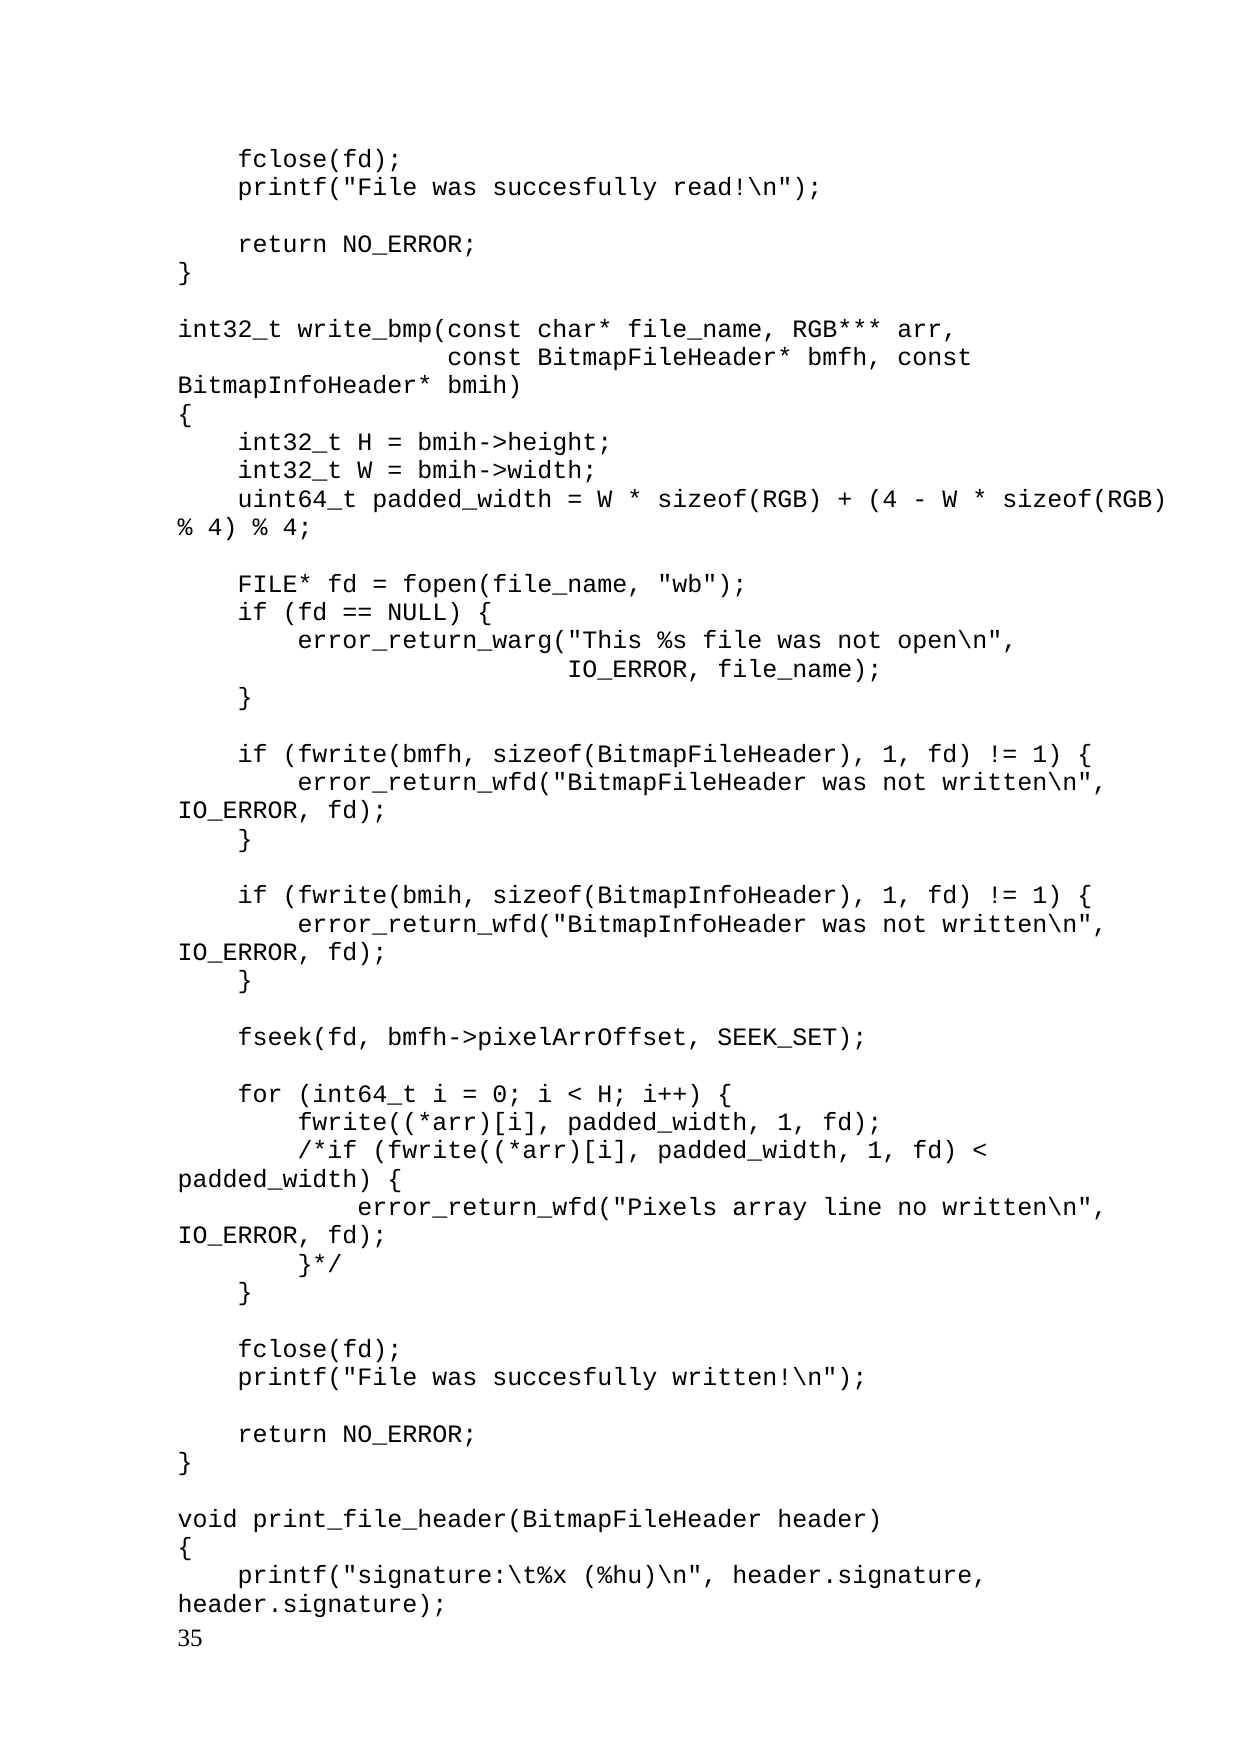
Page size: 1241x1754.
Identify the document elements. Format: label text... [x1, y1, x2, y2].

text } [177, 260, 1181, 288]
text }*/ [177, 1251, 1181, 1280]
text } [177, 1280, 1181, 1308]
text error_return_wfd("Pixels array line no written\n", IO_ERROR, fd); [177, 1195, 1181, 1251]
text int32_t W = bmih->width; [177, 458, 1181, 486]
text } [177, 1450, 1181, 1478]
text uint64_t padded_width = W * sizeof(RGB) + (4 - W * sizeof(RGB) % 4) % 4; [177, 486, 1181, 543]
text fwrite((*arr)[i], padded_width, 1, fd); [177, 1110, 1181, 1138]
text fclose(fd); [177, 146, 1181, 175]
text /*if (fwrite((*arr)[i], padded_width, 1, fd) < padded_width) { [177, 1138, 1181, 1195]
text } [177, 685, 1181, 713]
text printf("File was succesfully read!\n"); [177, 175, 1181, 203]
text { [177, 401, 1181, 430]
text if (fwrite(bmih, sizeof(BitmapInfoHeader), 1, fd) != 1) { [177, 883, 1181, 911]
text IO_ERROR, file_name); [177, 656, 1181, 685]
text for (int64_t i = 0; i < H; i++) { [177, 1081, 1181, 1110]
text const BitmapFileHeader* bmfh, const BitmapInfoHeader* bmih) [177, 345, 1181, 401]
text void print_file_header(BitmapFileHeader header) [177, 1506, 1181, 1535]
text int32_t H = bmih->height; [177, 430, 1181, 458]
text } [177, 826, 1181, 855]
text error_return_wfd("BitmapFileHeader was not written\n", IO_ERROR, fd); [177, 770, 1181, 826]
text error_return_wfd("BitmapInfoHeader was not written\n", IO_ERROR, fd); [177, 911, 1181, 968]
text return NO_ERROR; [177, 1421, 1181, 1450]
text } [177, 968, 1181, 996]
text printf("signature:\t%x (%hu)\n", header.signature, header.signature); [177, 1563, 1181, 1620]
text if (fwrite(bmfh, sizeof(BitmapFileHeader), 1, fd) != 1) { [177, 741, 1181, 770]
text printf("File was succesfully written!\n"); [177, 1365, 1181, 1393]
text error_return_warg("This %s file was not open\n", [177, 628, 1181, 656]
text return NO_ERROR; [177, 231, 1181, 260]
text fseek(fd, bmfh->pixelArrOffset, SEEK_SET); [177, 1025, 1181, 1053]
text FILE* fd = fopen(file_name, "wb"); [177, 571, 1181, 600]
text fclose(fd); [177, 1336, 1181, 1365]
text { [177, 1535, 1181, 1563]
text int32_t write_bmp(const char* file_name, RGB*** arr, [177, 316, 1181, 345]
text if (fd == NULL) { [177, 600, 1181, 628]
